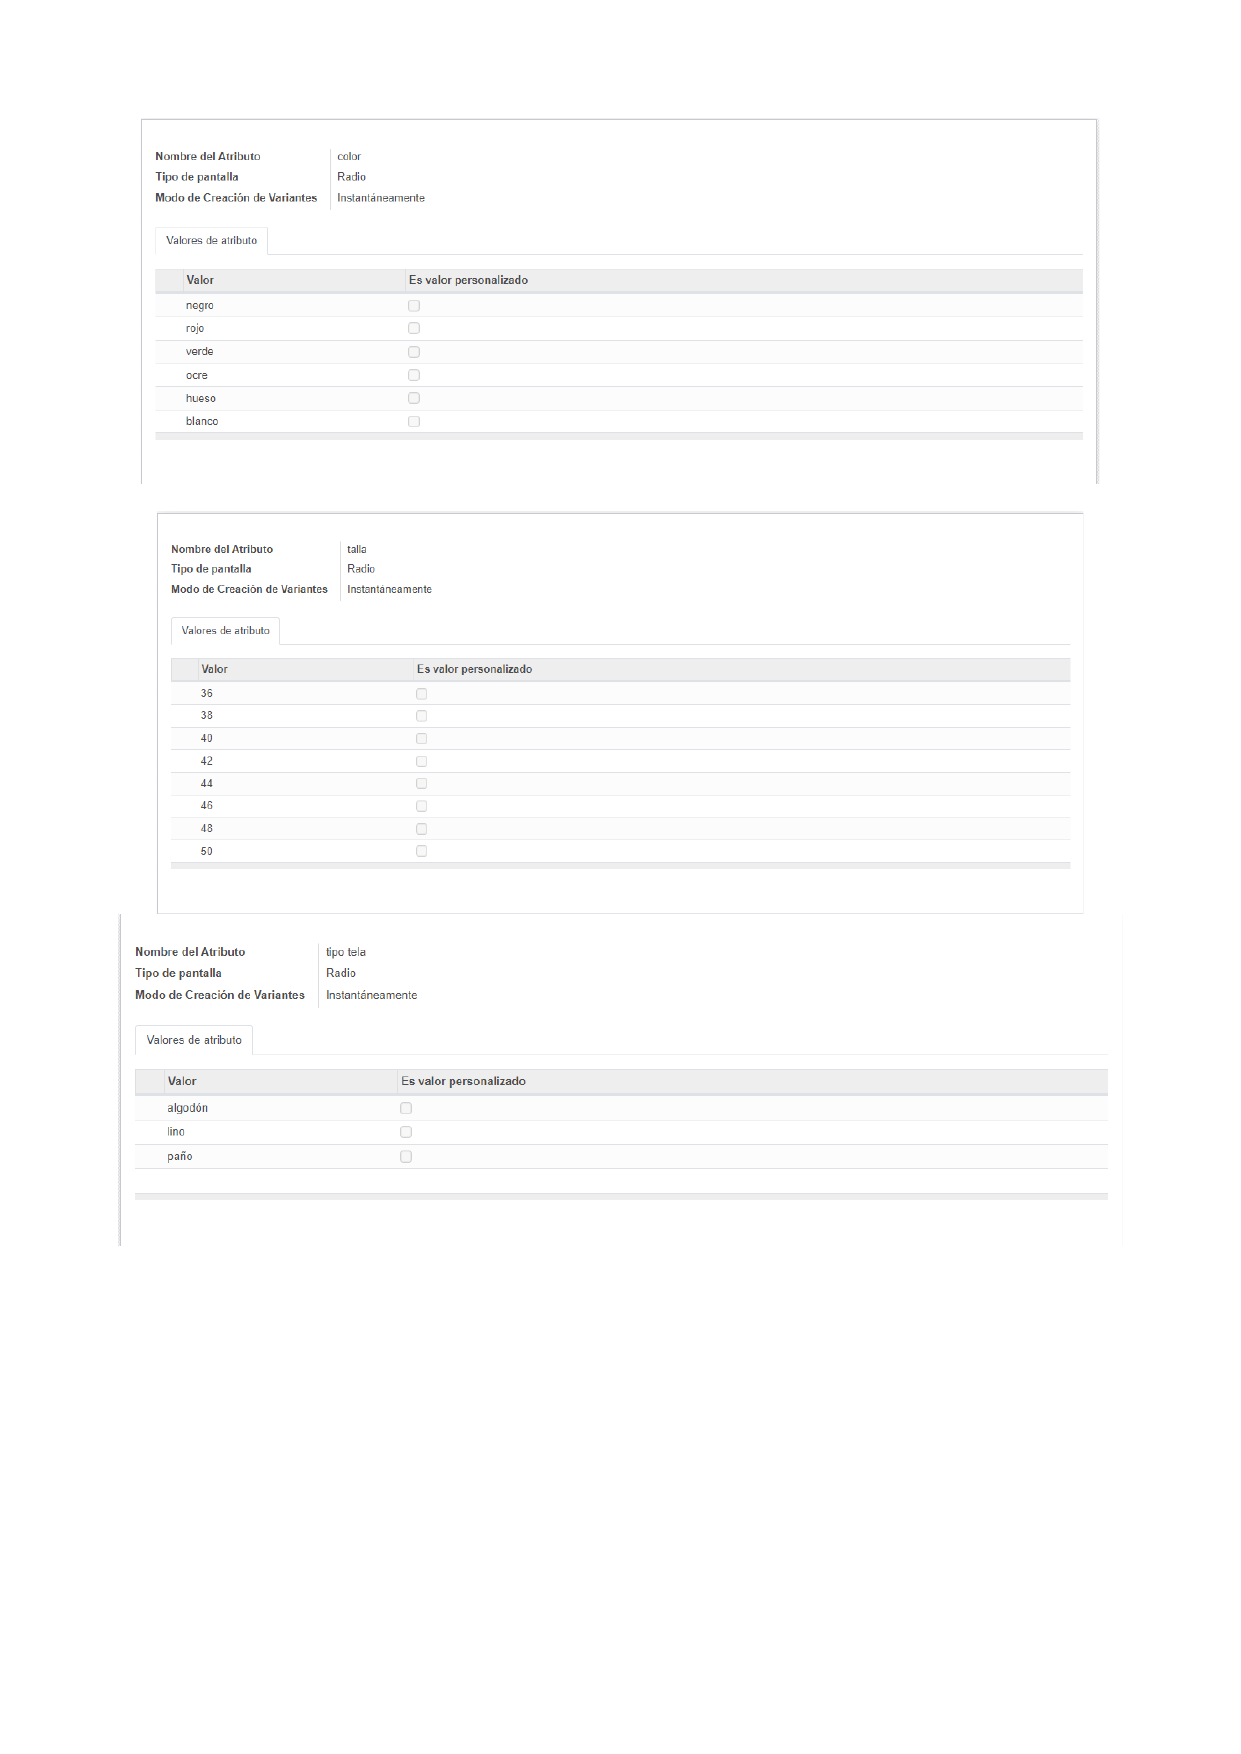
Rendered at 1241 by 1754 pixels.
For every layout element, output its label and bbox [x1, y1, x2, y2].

picture [118, 511, 1123, 1246]
picture [140, 118, 1100, 484]
